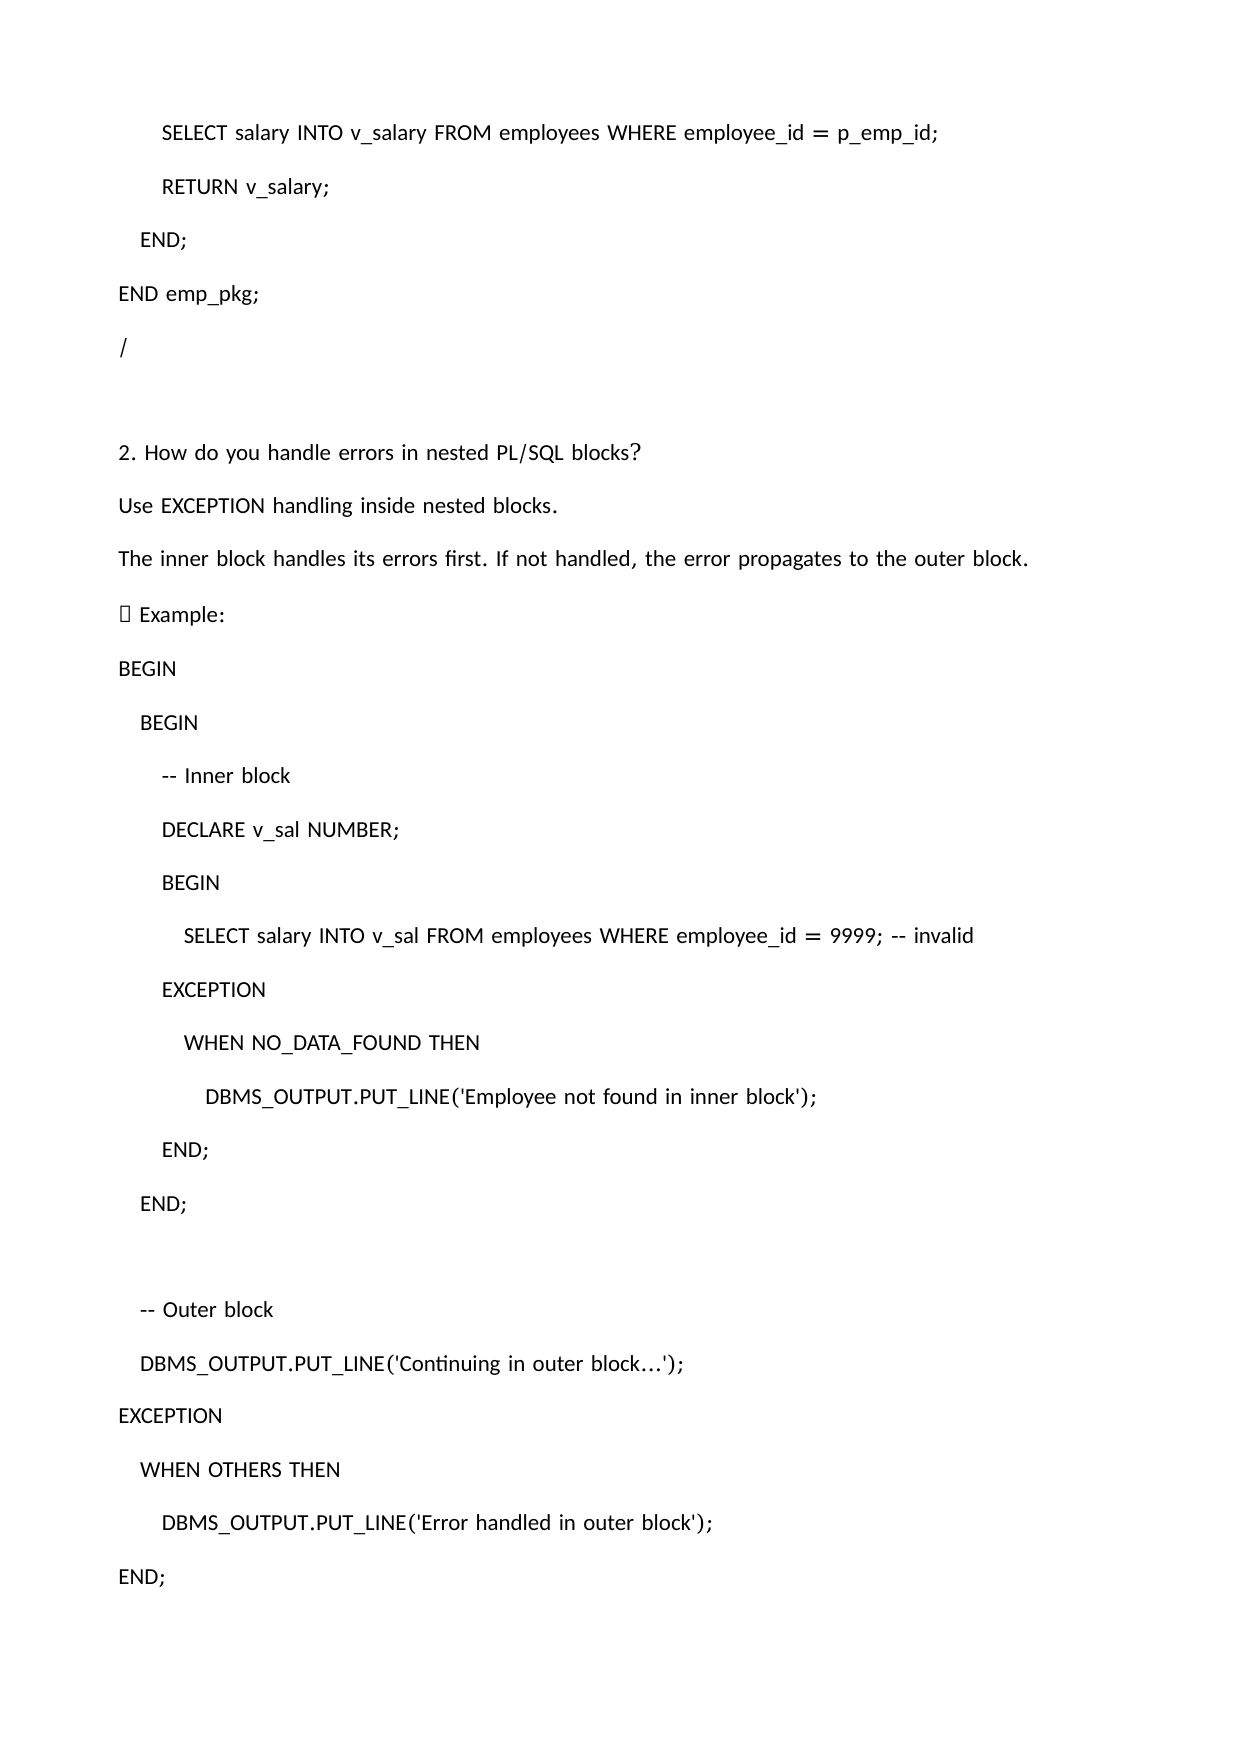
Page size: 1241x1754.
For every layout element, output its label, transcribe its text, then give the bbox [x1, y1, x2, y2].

text WHEN OTHERS THEN [118, 1455, 1122, 1483]
text DBMS_OUTPUT.PUT_LINE('Continuing in outer block...'); [118, 1348, 1122, 1377]
text DECLARE v_sal NUMBER; [118, 814, 1122, 843]
text WHEN NO_DATA_FOUND THEN [118, 1028, 1122, 1056]
text END emp_pkg; [118, 278, 1122, 307]
text -- Outer block [118, 1295, 1122, 1323]
text BEGIN [118, 654, 1122, 682]
text BEGIN [118, 868, 1122, 896]
text END; [118, 1135, 1122, 1163]
text The inner block handles its errors first. If not handled, the error propagates to the outer block. [118, 544, 1122, 573]
text ✅ Example: [118, 598, 1122, 629]
text BEGIN [118, 707, 1122, 736]
text END; [118, 1562, 1122, 1590]
text EXCEPTION [118, 1402, 1122, 1430]
text RETURN v_salary; [118, 172, 1122, 200]
text EXCEPTION [118, 974, 1122, 1003]
text / [118, 332, 1122, 359]
text Use EXCEPTION handling inside nested blocks. [118, 491, 1122, 519]
text END; [118, 1188, 1122, 1217]
text 2. How do you handle errors in nested PL/SQL blocks? [118, 437, 1122, 466]
text END; [118, 225, 1122, 253]
text DBMS_OUTPUT.PUT_LINE('Error handled in outer block'); [118, 1508, 1122, 1537]
text SELECT salary INTO v_salary FROM employees WHERE employee_id = p_emp_id; [118, 118, 1122, 147]
text DBMS_OUTPUT.PUT_LINE('Employee not found in inner block'); [118, 1081, 1122, 1110]
text SELECT salary INTO v_sal FROM employees WHERE employee_id = 9999; -- invalid [118, 921, 1122, 949]
text -- Inner block [118, 761, 1122, 789]
